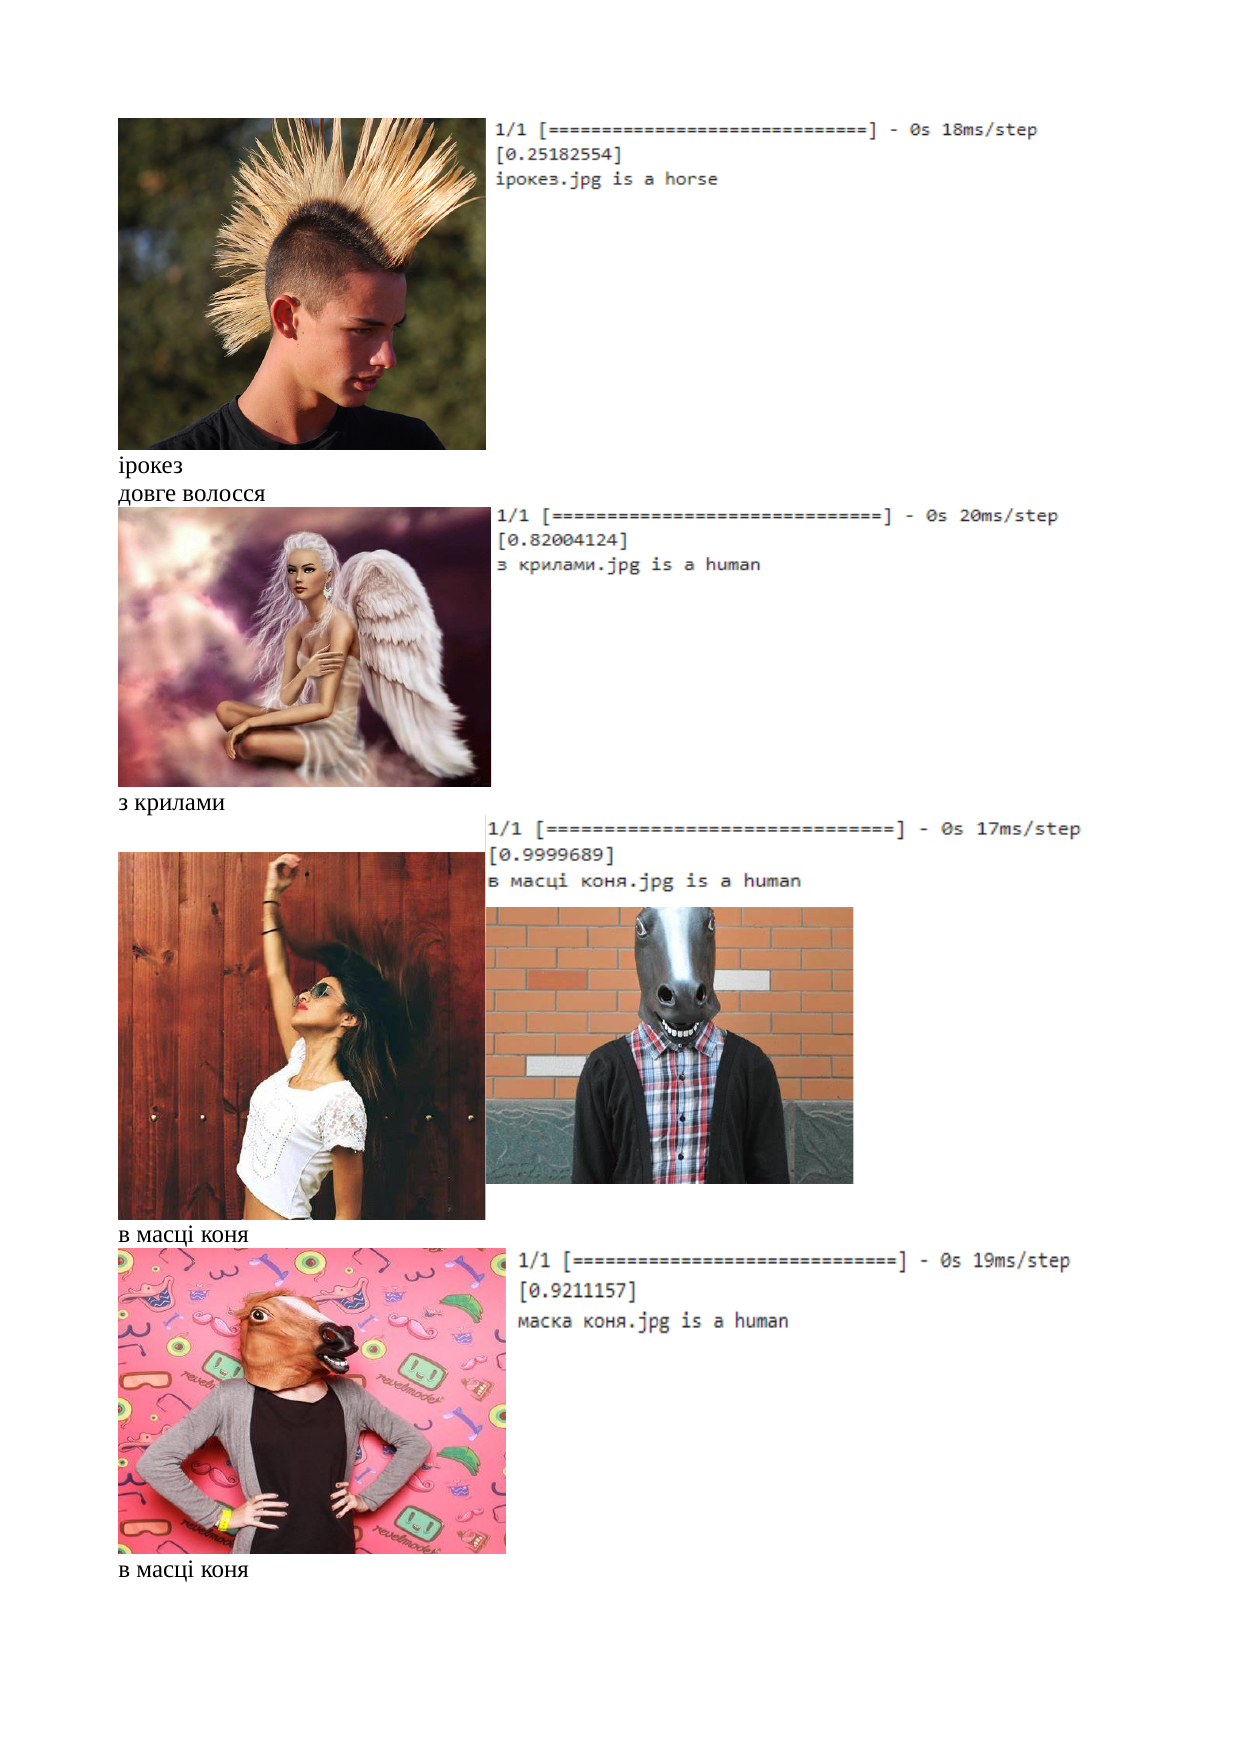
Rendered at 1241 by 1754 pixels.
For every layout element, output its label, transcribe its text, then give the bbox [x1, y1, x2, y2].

text в масці коня [118, 1248, 1122, 1582]
picture [118, 118, 1047, 450]
picture [118, 815, 1088, 1220]
text з крилами [118, 507, 1122, 816]
text довге волосся [118, 478, 1122, 507]
text ірокез [118, 118, 1122, 478]
picture [118, 507, 1065, 787]
text в масці коня [118, 816, 1122, 1248]
picture [118, 1248, 1080, 1554]
